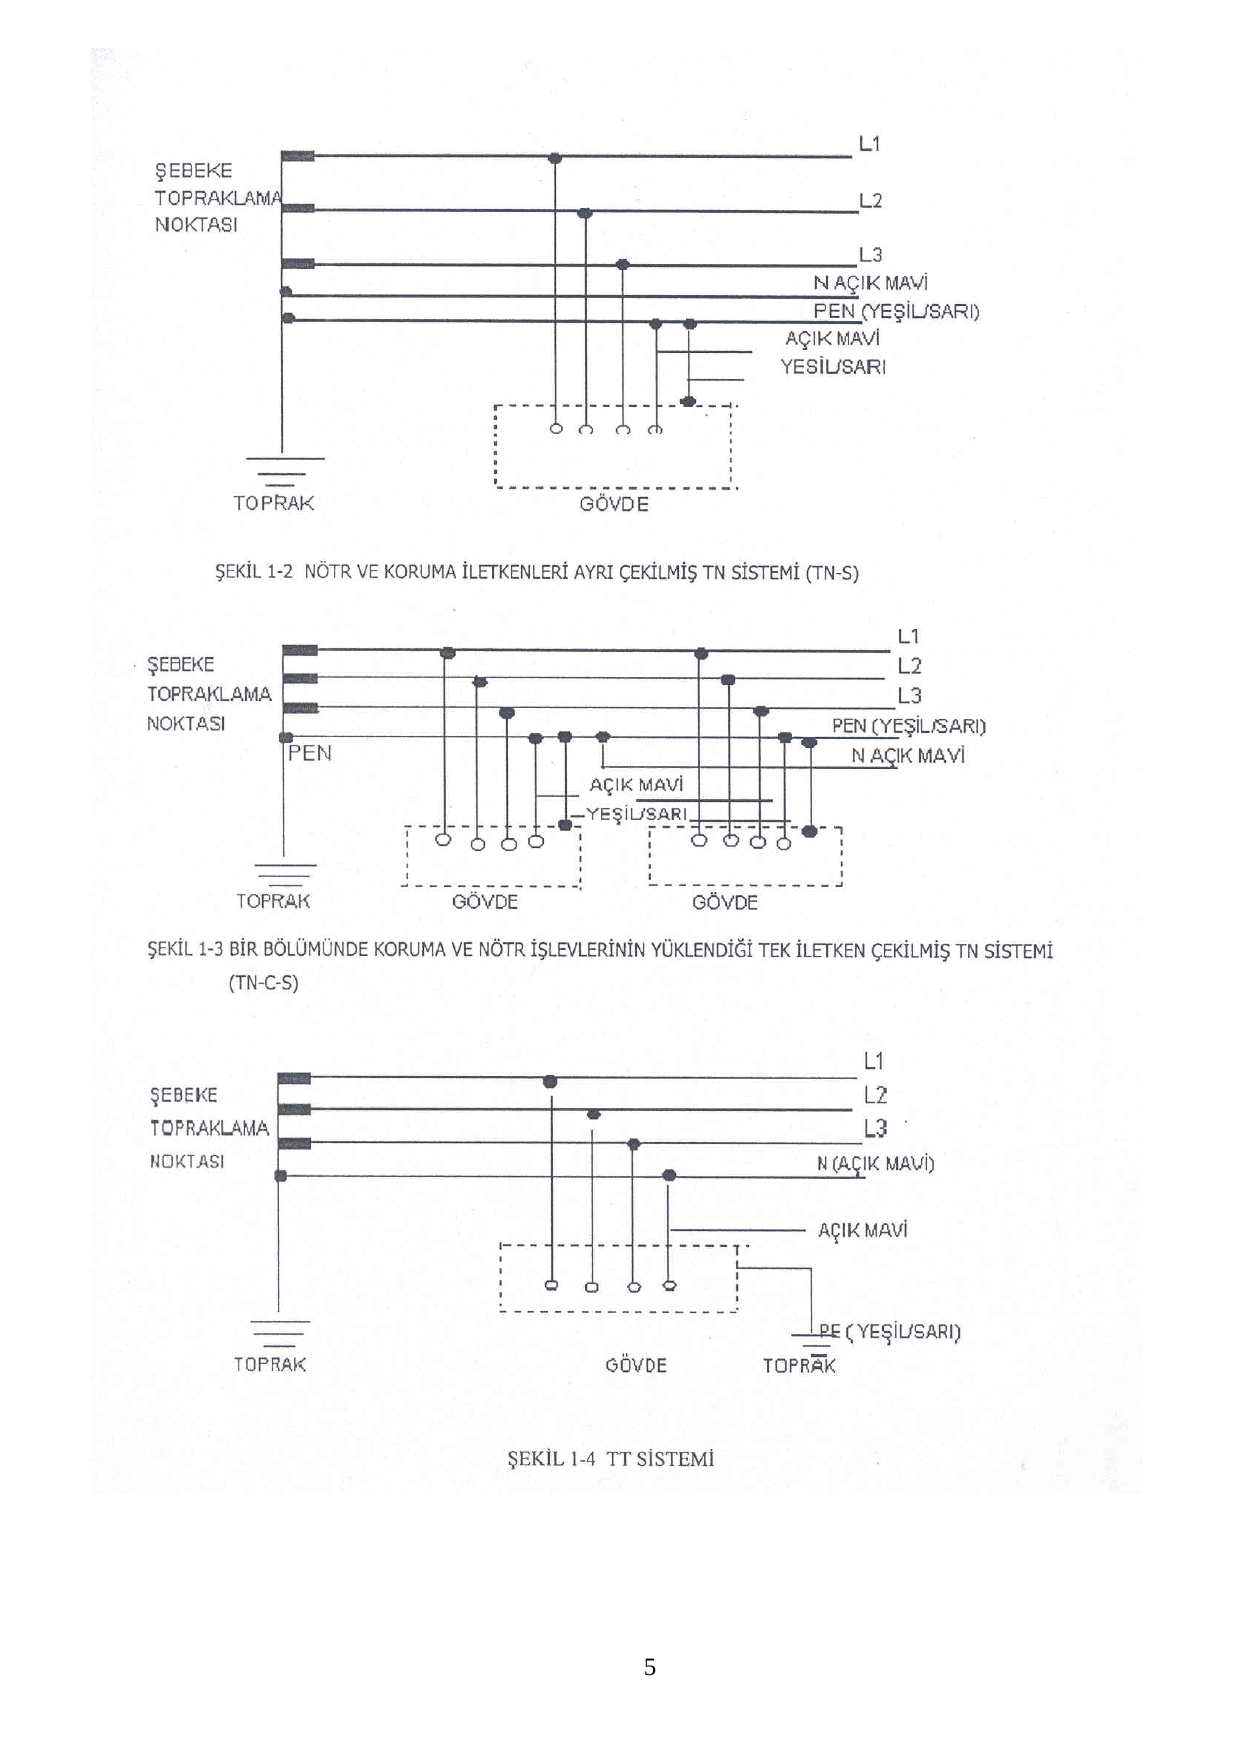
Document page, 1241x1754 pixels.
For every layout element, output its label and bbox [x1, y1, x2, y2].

picture [90, 48, 1143, 1494]
